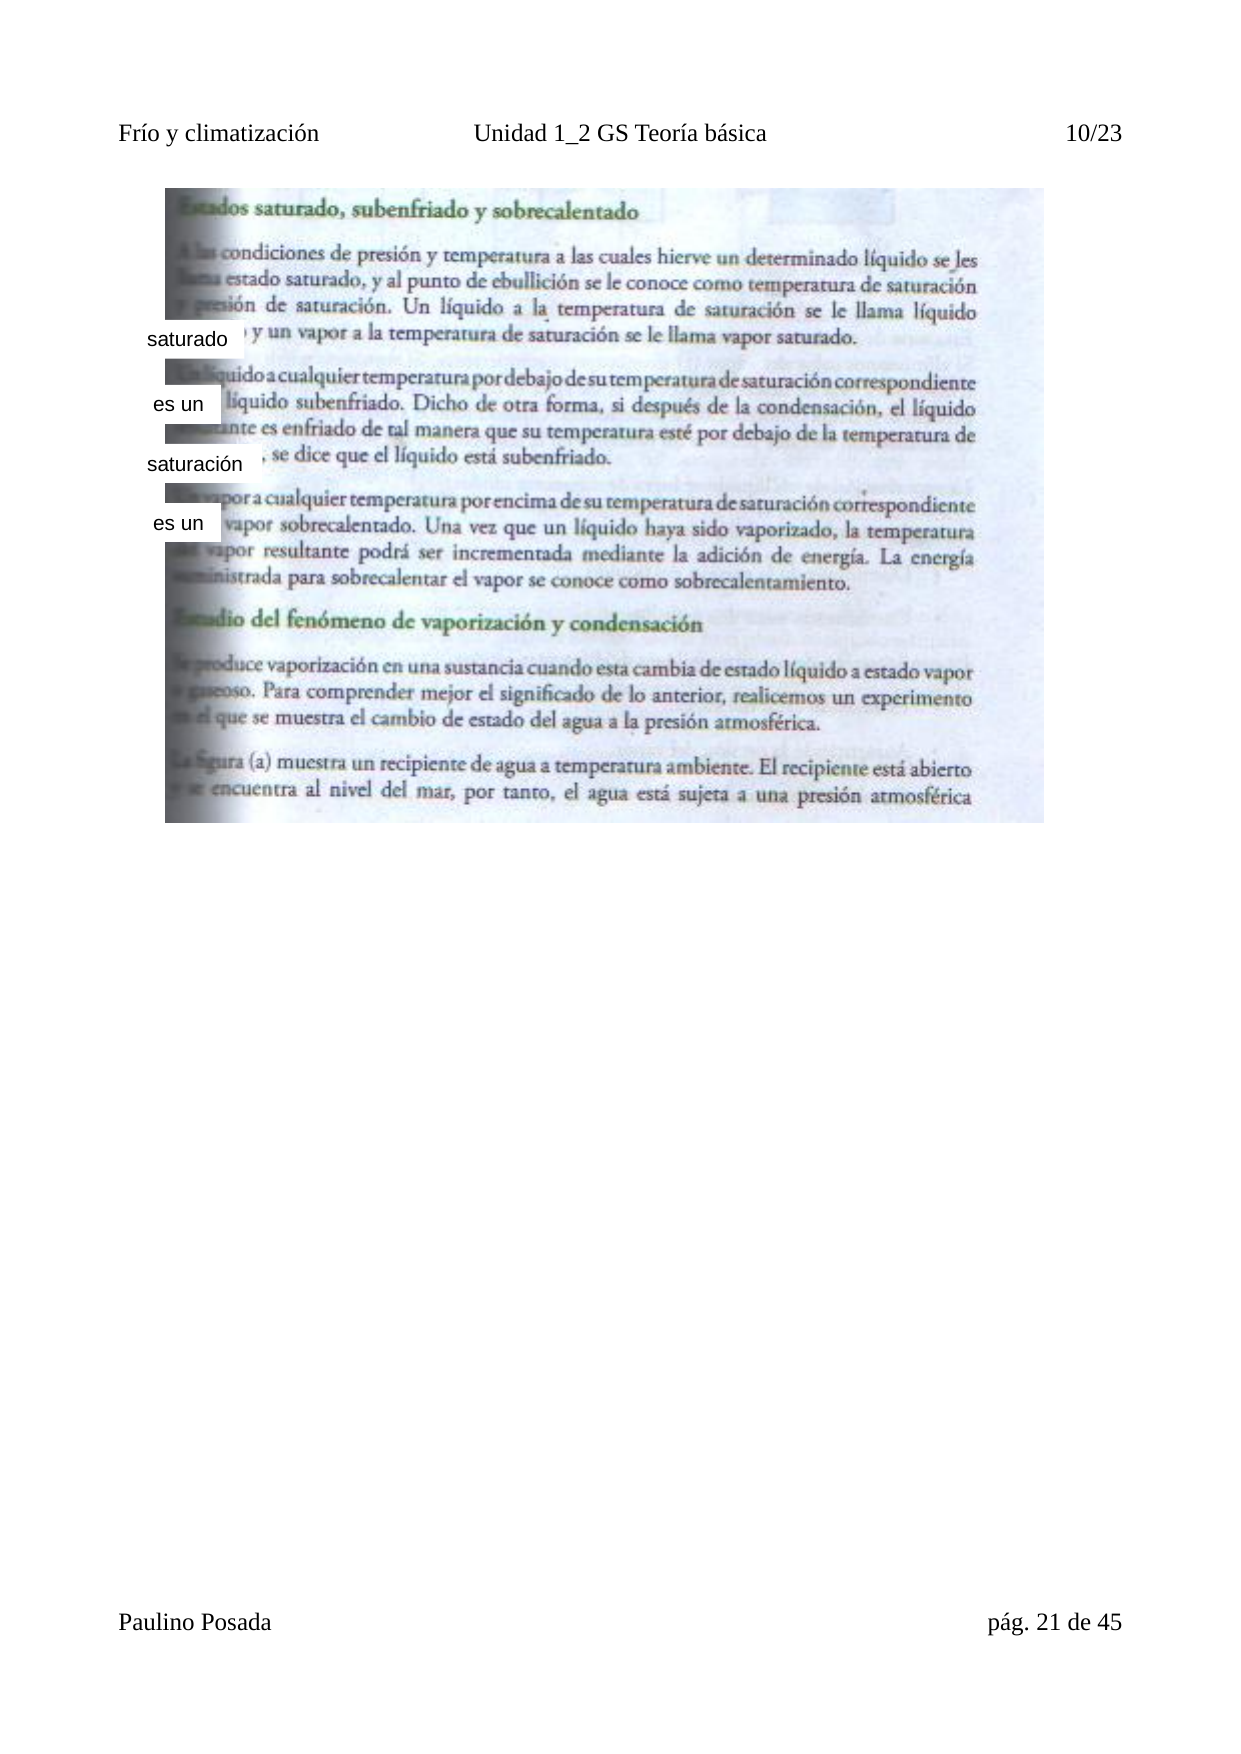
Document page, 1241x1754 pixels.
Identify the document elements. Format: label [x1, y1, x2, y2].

picture [165, 188, 1044, 823]
